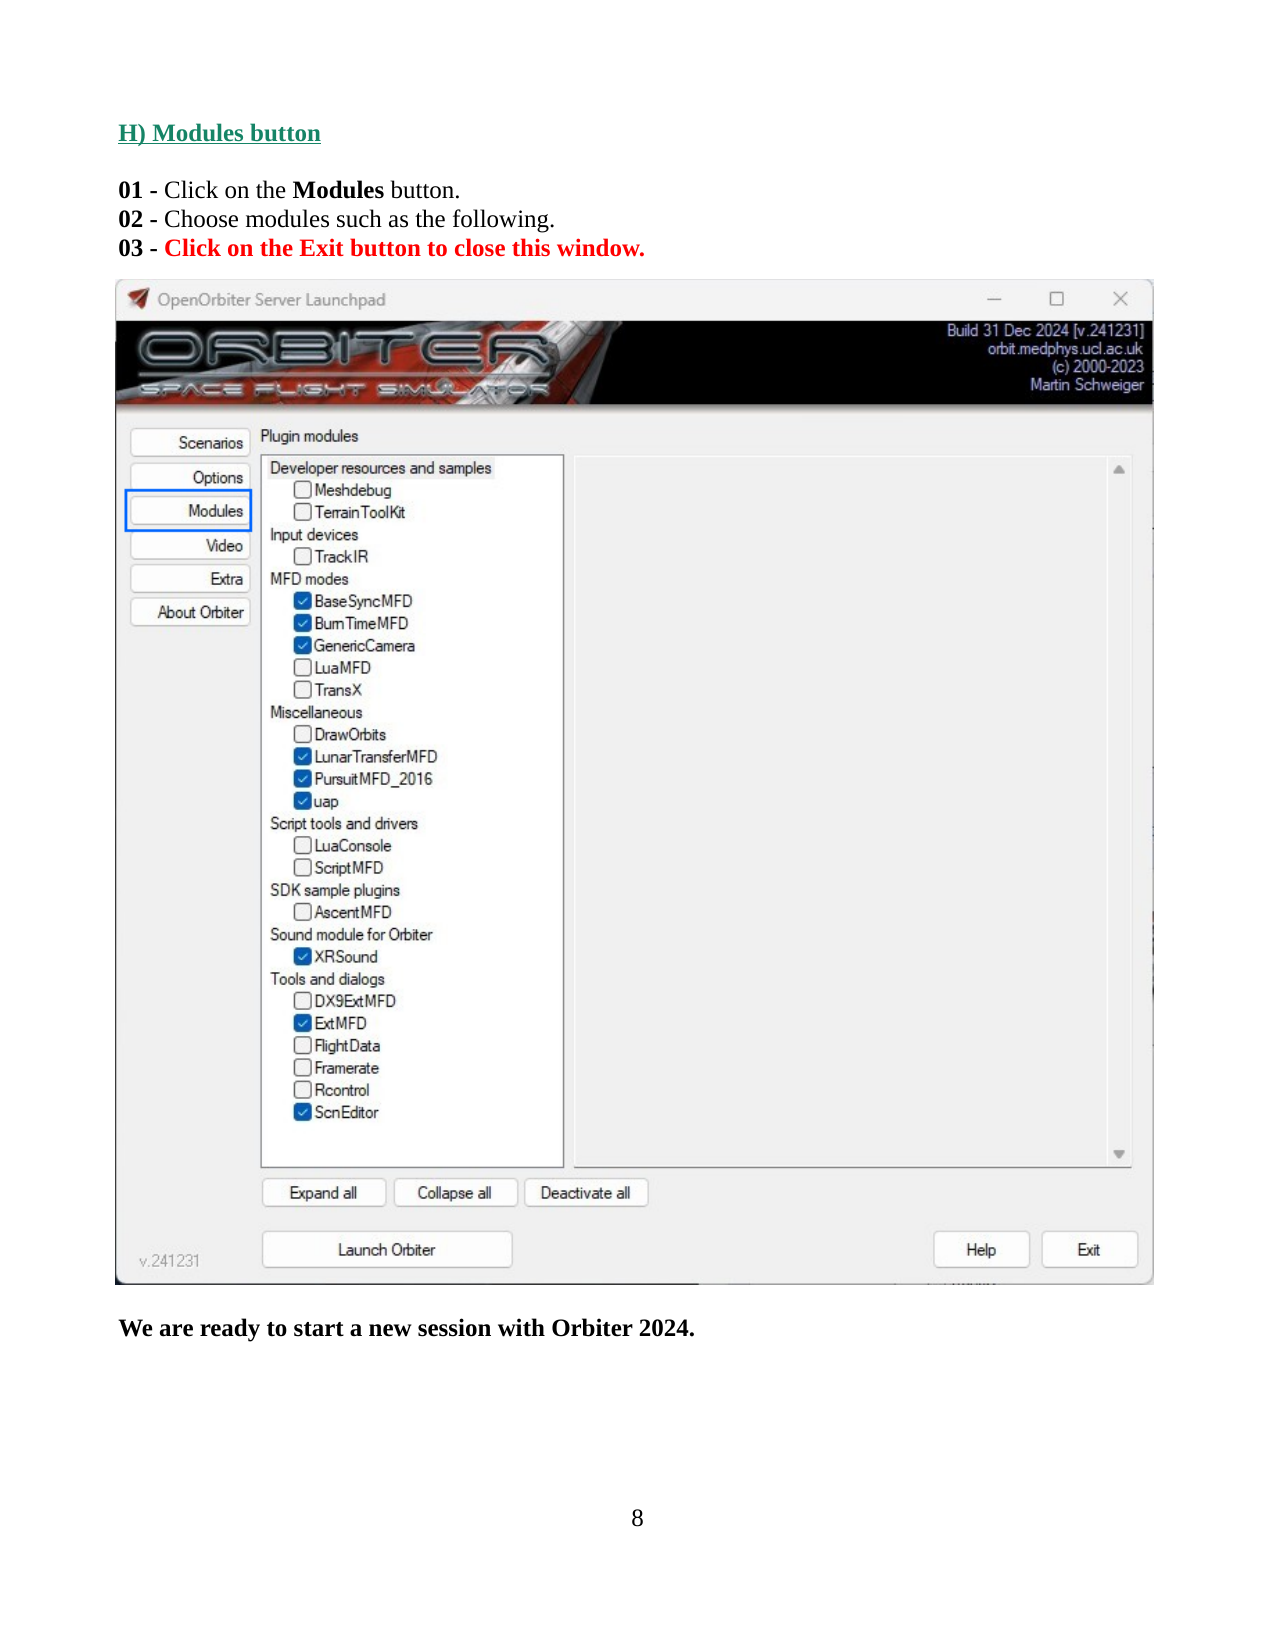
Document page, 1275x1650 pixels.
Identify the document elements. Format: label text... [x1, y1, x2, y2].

text 01 - Click on the Modules button. [118, 176, 1157, 204]
text We are ready to start a new session with Orbiter 2024. [118, 1313, 1157, 1342]
text H) Modules button [118, 118, 1157, 147]
text 02 - Choose modules such as the following. [118, 204, 1157, 233]
text 03 - Click on the Exit button to close this window. [118, 233, 1157, 262]
picture [115, 279, 1154, 1285]
